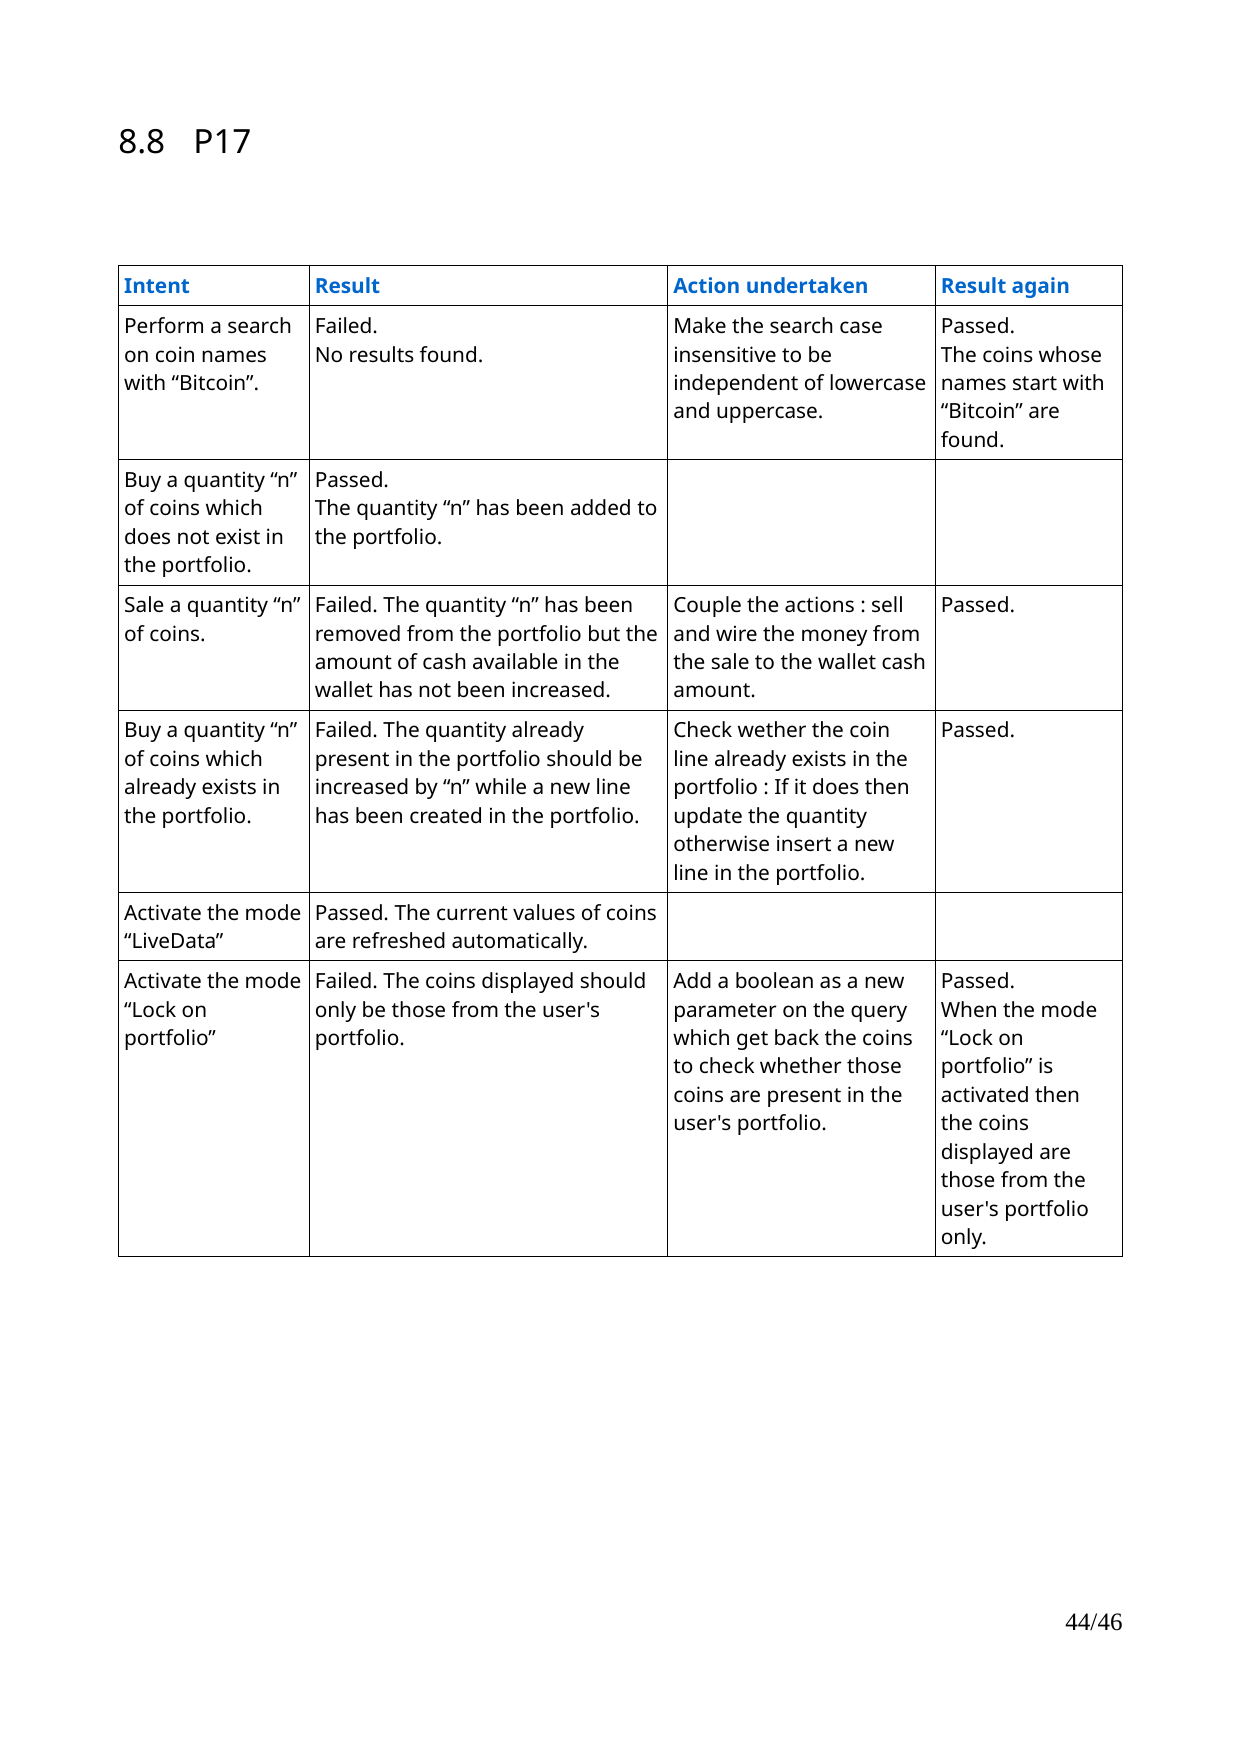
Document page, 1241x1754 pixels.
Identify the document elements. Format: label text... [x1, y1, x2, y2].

table_cell [668, 893, 935, 960]
table_header Action undertaken [668, 266, 935, 305]
table_header Result again [936, 266, 1122, 305]
table_header Intent [119, 266, 309, 305]
table_cell Activate the mode “Lock on portfolio” [119, 961, 309, 1256]
table_cell [668, 460, 935, 584]
table_cell Make the search case insensitive to be independent of lowercase and uppercase. [668, 306, 935, 459]
title P17 [118, 118, 1122, 163]
table_cell Couple the actions : sell and wire the money from the sale to the wallet cash amount. [668, 586, 935, 710]
table_cell [936, 893, 1122, 960]
table_cell Failed. The quantity “n” has been removed from the portfolio but the amount of cash available in the wallet has not been increased. [310, 586, 667, 710]
table_cell Passed. The quantity “n” has been added to the portfolio. [310, 460, 667, 584]
table_cell Buy a quantity “n” of coins which does not exist in the portfolio. [119, 460, 309, 584]
table_cell Failed. The coins displayed should only be those from the user's portfolio. [310, 961, 667, 1256]
table_cell Perform a search on coin names with “Bitcoin”. [119, 306, 309, 459]
table_cell Passed. The current values of coins are refreshed automatically. [310, 893, 667, 960]
table_cell Failed. No results found. [310, 306, 667, 459]
table_cell Passed. [936, 586, 1122, 710]
table_cell Add a boolean as a new parameter on the query which get back the coins to check whether those coins are present in the user's portfolio. [668, 961, 935, 1256]
table_cell Check wether the coin line already exists in the portfolio : If it does then update the quantity otherwise insert a new line in the portfolio. [668, 711, 935, 892]
table_cell Failed. The quantity already present in the portfolio should be increased by “n” while a new line has been created in the portfolio. [310, 711, 667, 892]
table_cell [936, 460, 1122, 584]
table_cell Passed. When the mode “Lock on portfolio” is activated then the coins displayed are those from the user's portfolio only. [936, 961, 1122, 1256]
table_cell Passed. The coins whose names start with “Bitcoin” are found. [936, 306, 1122, 459]
table_cell Buy a quantity “n” of coins which already exists in the portfolio. [119, 711, 309, 892]
table_header Result [310, 266, 667, 305]
table_cell Passed. [936, 711, 1122, 892]
table_cell Activate the mode “LiveData” [119, 893, 309, 960]
table_cell Sale a quantity “n” of coins. [119, 586, 309, 710]
